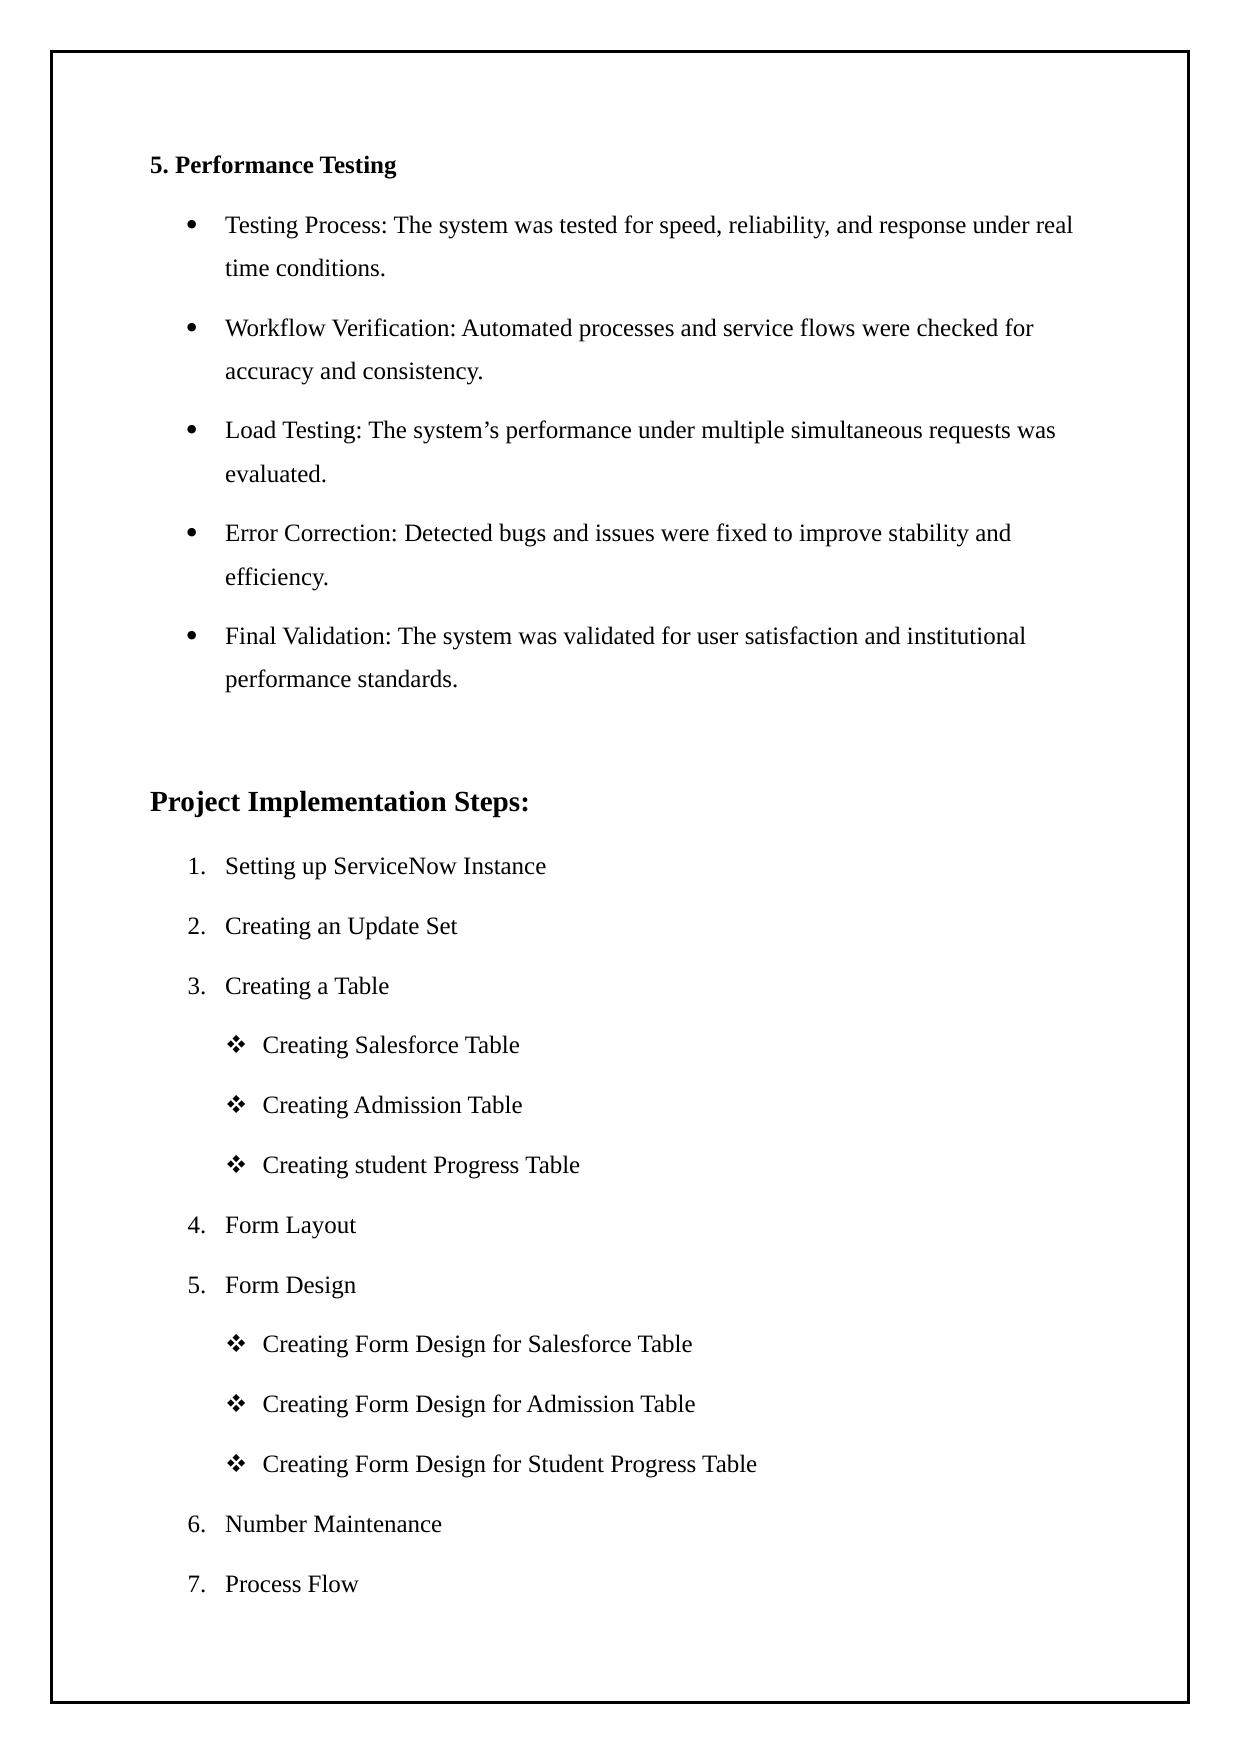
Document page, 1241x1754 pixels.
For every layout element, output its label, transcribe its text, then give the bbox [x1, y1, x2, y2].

list Creating Admission Table [225, 1090, 1090, 1119]
list Creating Form Design for Admission Table [225, 1389, 1090, 1418]
list Testing Process: The system was tested for speed, reliability, and response under real time conditions. [187, 210, 1090, 282]
list Form Design [187, 1270, 1090, 1298]
list Number Maintenance [187, 1509, 1090, 1538]
list Creating a Table [187, 971, 1090, 999]
list Final Validation: The system was validated for user satisfaction and institutional performance standards. [187, 621, 1090, 693]
list Form Layout [187, 1210, 1090, 1239]
list Workflow Verification: Automated processes and service flows were checked for accuracy and consistency. [187, 313, 1090, 384]
list Creating Form Design for Salesforce Table [225, 1329, 1090, 1358]
list Creating Salesforce Table [225, 1031, 1090, 1059]
list Load Testing: The system’s performance under multiple simultaneous requests was evaluated. [187, 416, 1090, 487]
list Creating Form Design for Student Progress Table [225, 1449, 1090, 1478]
list Process Flow [187, 1569, 1090, 1597]
list Setting up ServiceNow Instance [187, 851, 1090, 880]
text 5. Performance Testing [150, 150, 1090, 179]
text Project Implementation Steps: [150, 784, 1090, 818]
list Creating student Progress Table [225, 1150, 1090, 1179]
list Creating an Update Set [187, 911, 1090, 940]
list Error Correction: Detected bugs and issues were fixed to improve stability and efficiency. [187, 518, 1090, 590]
